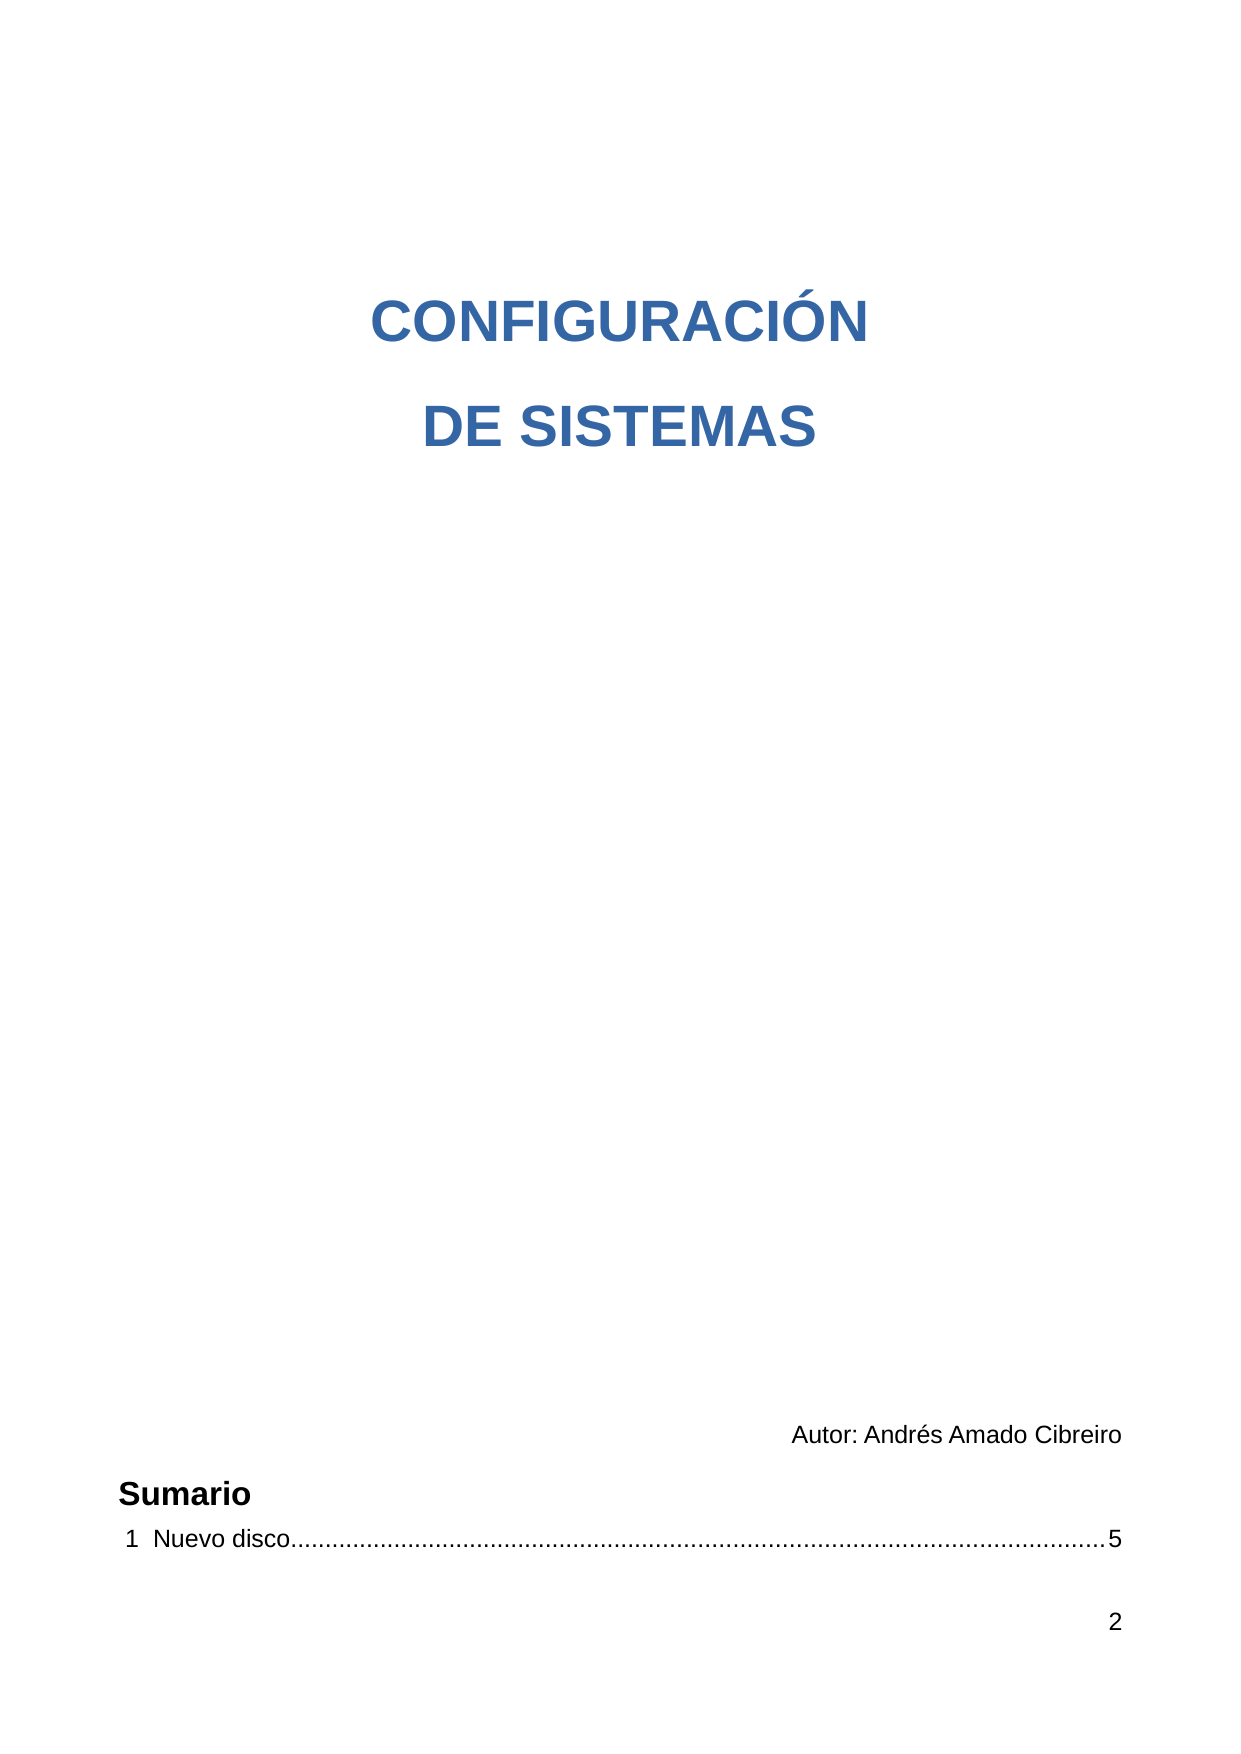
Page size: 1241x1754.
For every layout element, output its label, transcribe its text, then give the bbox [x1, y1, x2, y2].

title DE SISTEMAS [118, 391, 1122, 458]
subtitle Sumario [118, 1473, 1122, 1512]
title CONFIGURACIÓN [118, 287, 1122, 354]
text 1 Nuevo disco 5 [118, 1524, 1122, 1553]
text Autor: Andrés Amado Cibreiro [118, 1420, 1122, 1448]
